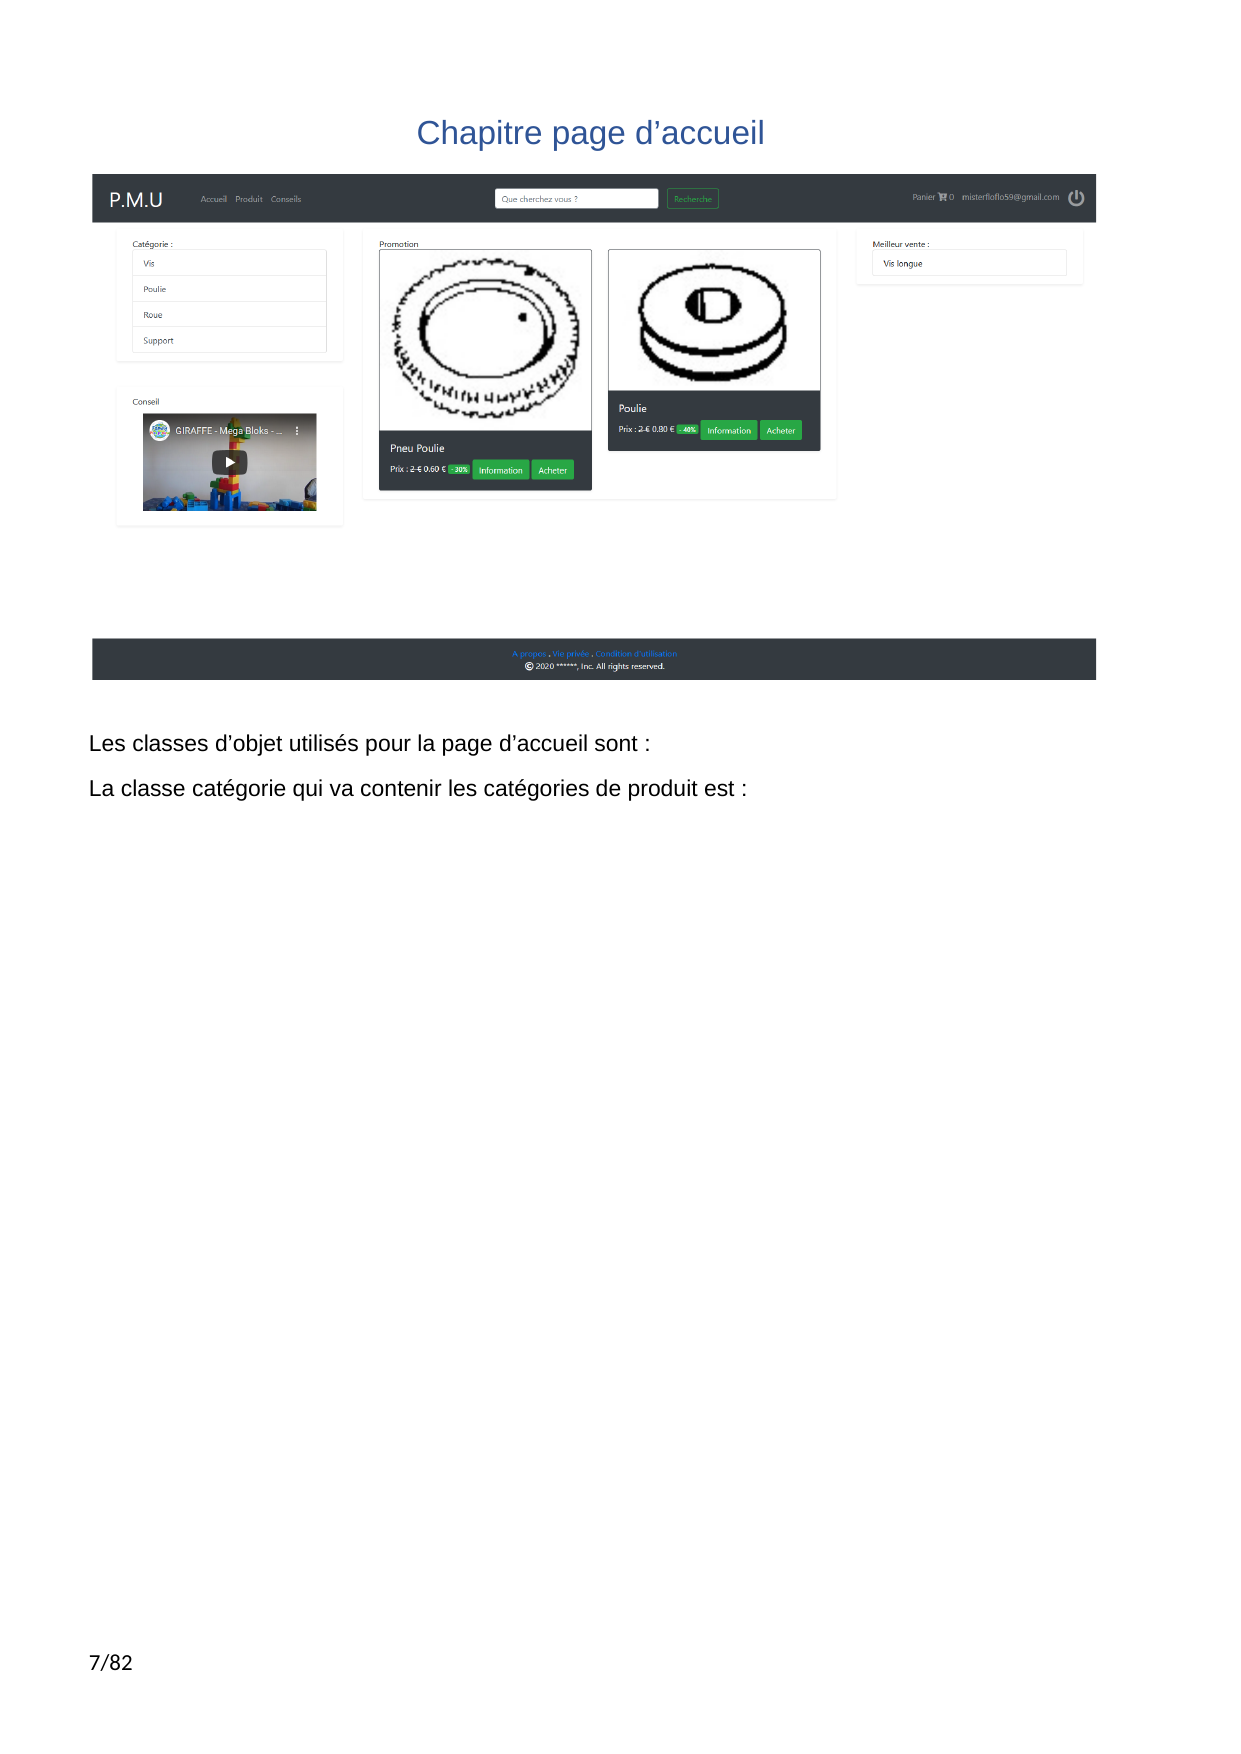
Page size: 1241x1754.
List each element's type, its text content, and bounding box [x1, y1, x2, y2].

subtitle Chapitre page d’accueil [89, 113, 1092, 151]
text Les classes d’objet utilisés pour la page d’accueil sont : [89, 729, 1092, 756]
picture [92, 174, 1097, 680]
text La classe catégorie qui va contenir les catégories de produit est : [89, 775, 1092, 801]
